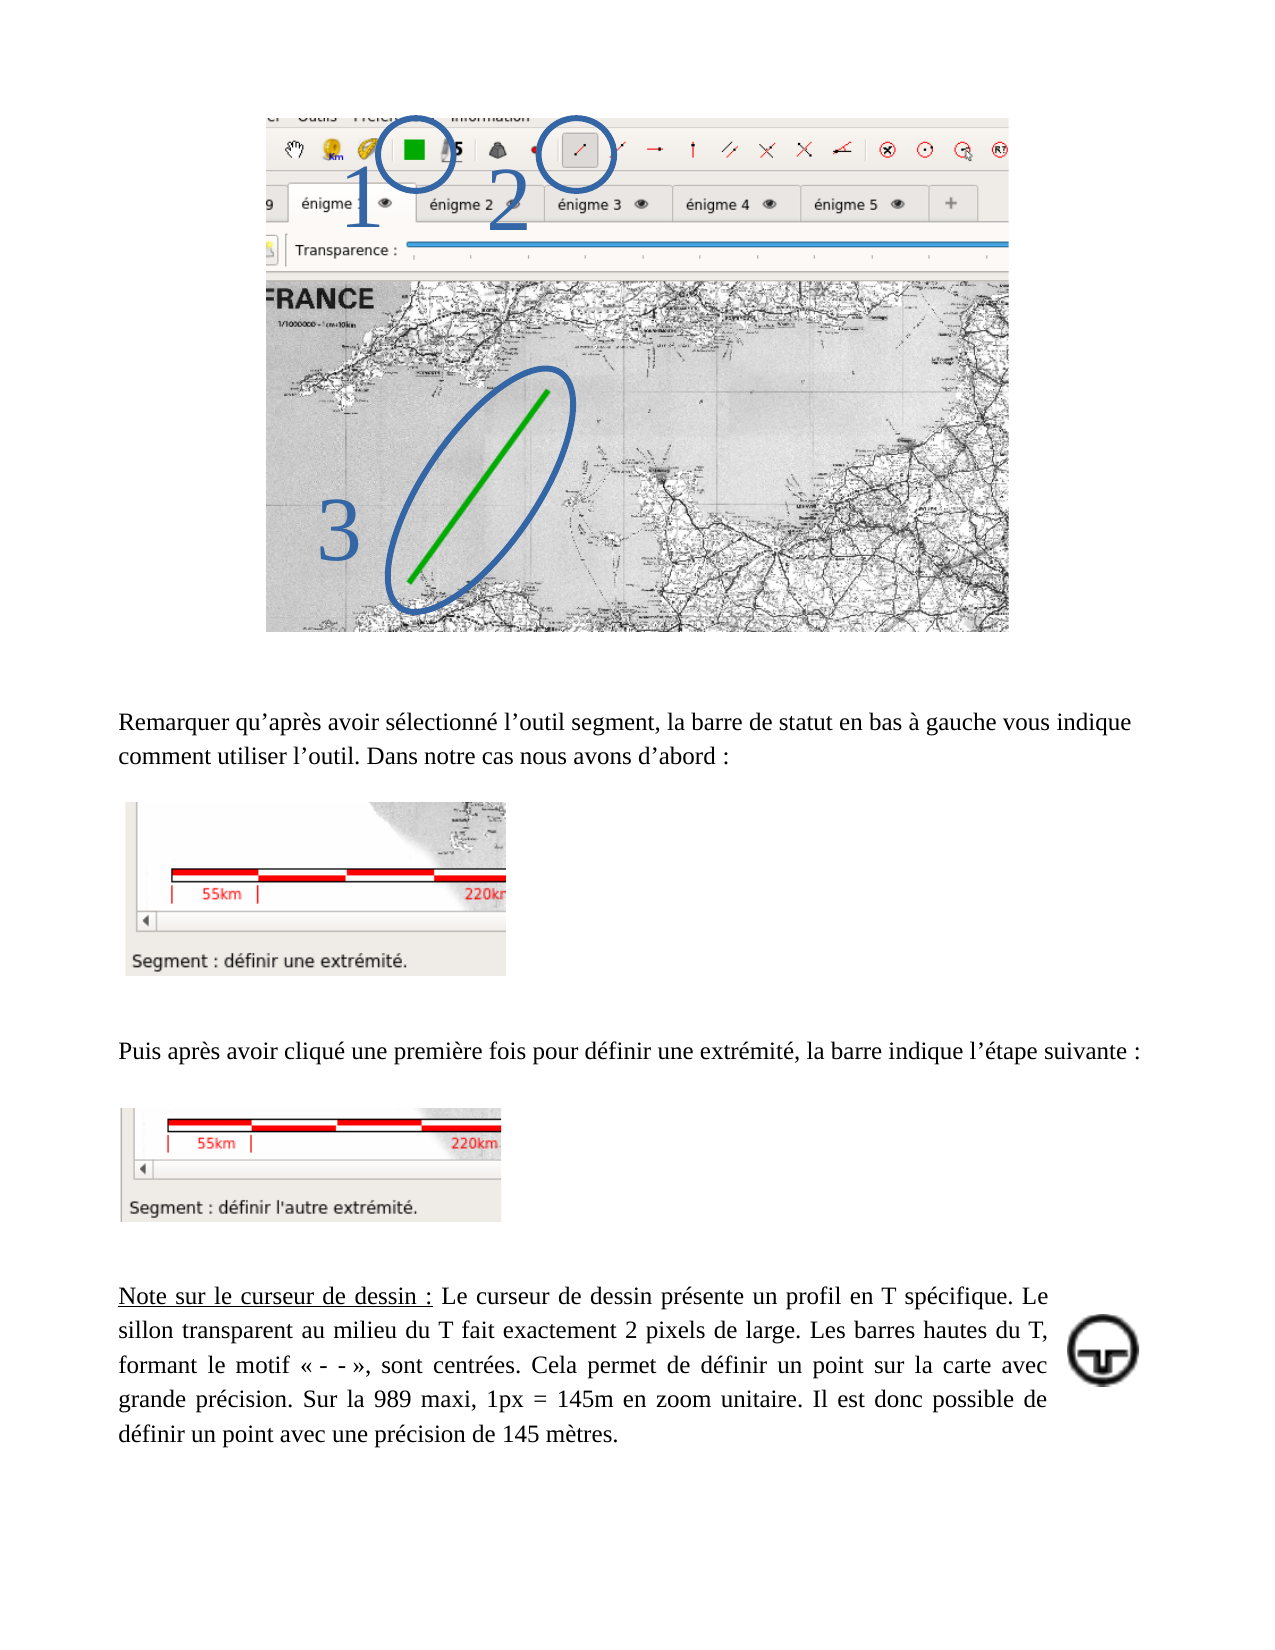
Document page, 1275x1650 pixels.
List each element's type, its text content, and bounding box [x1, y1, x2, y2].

text Note sur le curseur de dessin : Le curseur de dessin présente un profil en T spécifique. Le sillon transparent au milieu du T fait exactement 2 pixels de large. Les barres hautes du T, formant le motif « - - », sont centrées. Cela permet de définir un point sur la carte avec grande précision. Sur la 989 maxi, 1px = 145m en zoom unitaire. Il est donc possible de définir un point avec une précision de 145 mètres. [118, 1281, 1157, 1448]
text Puis après avoir cliqué une première fois pour définir une extrémité, la barre indique l’étape suivante : [118, 1036, 1157, 1064]
picture [125, 802, 506, 976]
picture [1067, 1314, 1140, 1387]
text Remarquer qu’après avoir sélectionné l’outil segment, la barre de statut en bas à gauche vous indique comment utiliser l’outil. Dans notre cas nous avons d’abord : [118, 707, 1157, 770]
picture [542, 122, 611, 187]
picture [382, 122, 450, 187]
picture [120, 1108, 502, 1222]
picture [266, 118, 1009, 632]
